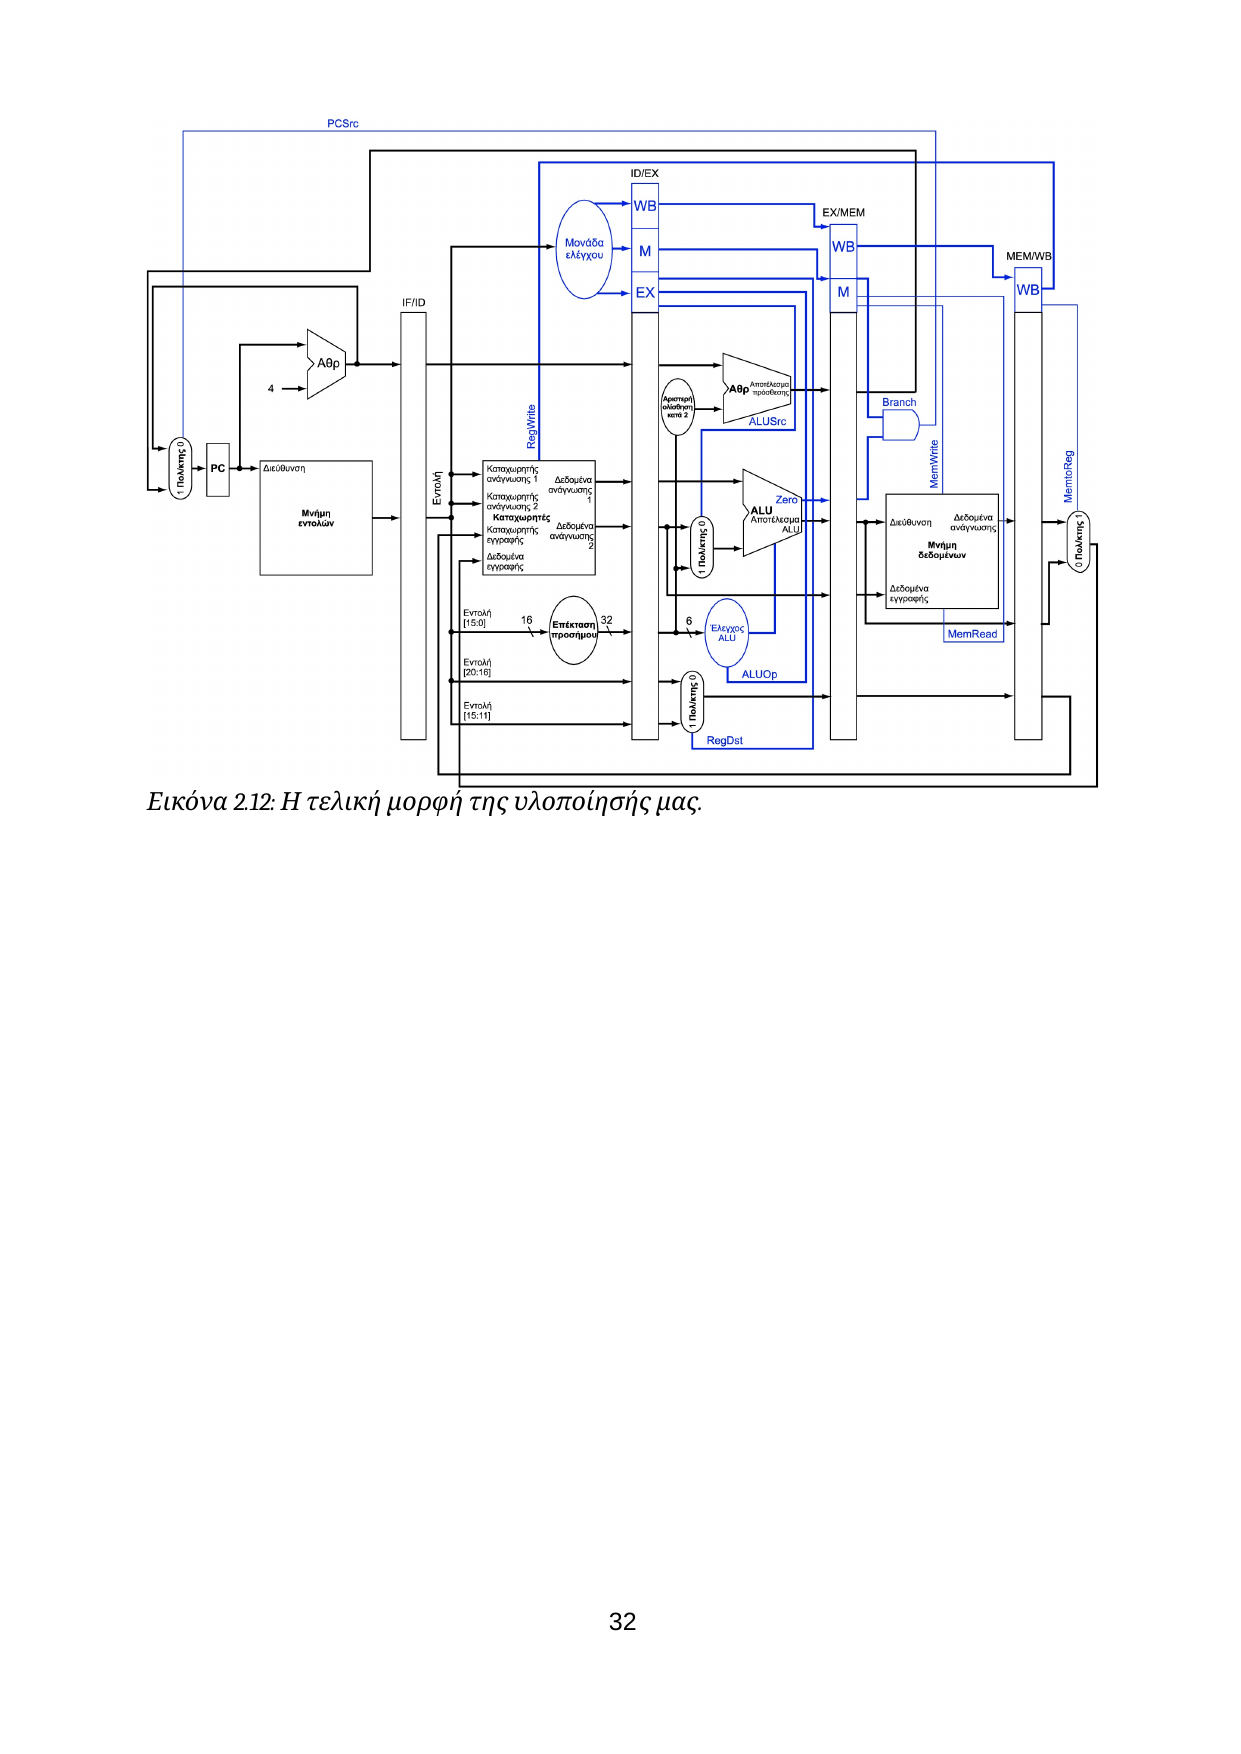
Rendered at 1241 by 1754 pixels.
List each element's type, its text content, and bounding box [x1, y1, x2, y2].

text Εικόνα 2.12: Η τελική μορφή της υλοποίησής μας. [147, 788, 1098, 817]
picture [146, 118, 1099, 788]
